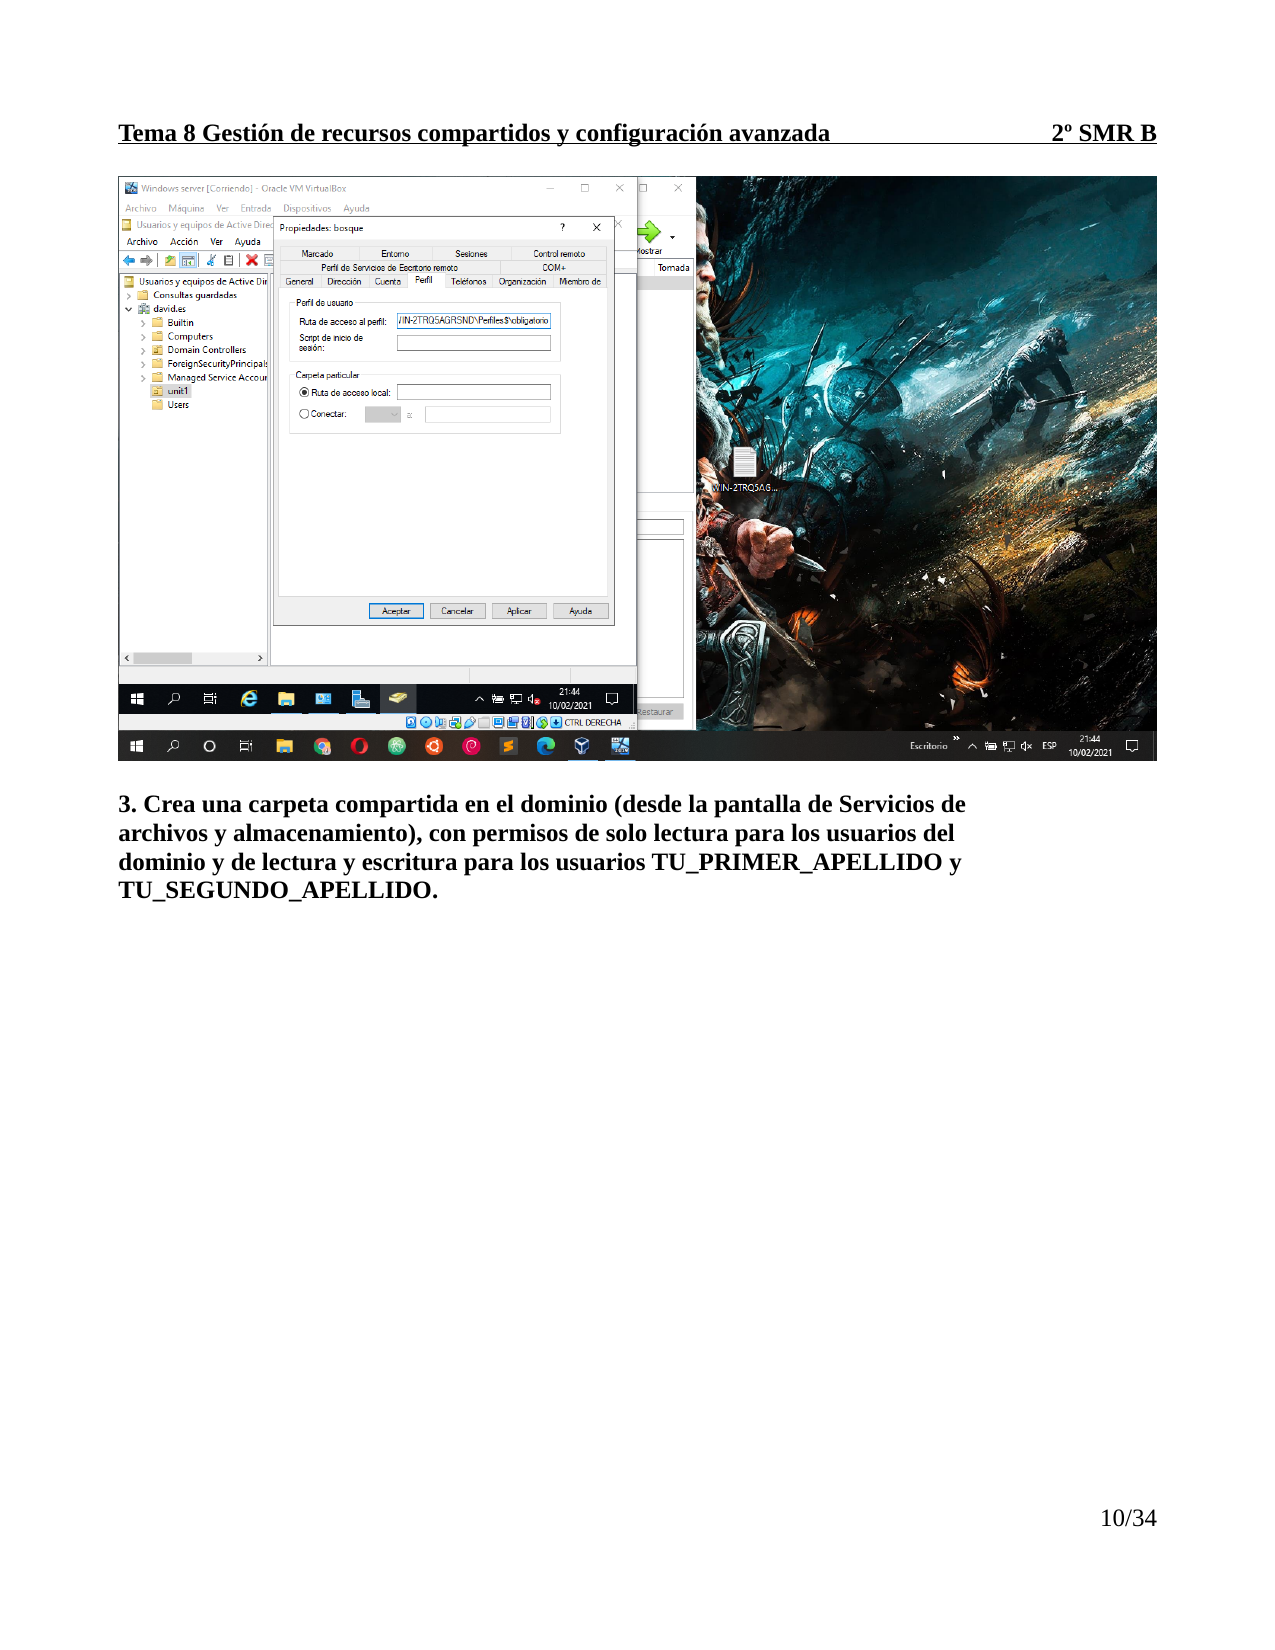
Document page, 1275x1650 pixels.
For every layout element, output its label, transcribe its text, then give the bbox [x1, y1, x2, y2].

text 3. Crea una carpeta compartida en el dominio (desde la pantalla de Servicios de [118, 789, 1157, 818]
text TU_SEGUNDO_APELLIDO. [118, 875, 1157, 904]
picture [118, 176, 1157, 761]
text archivos y almacenamiento), con permisos de solo lectura para los usuarios del [118, 818, 1157, 847]
text dominio y de lectura y escritura para los usuarios TU_PRIMER_APELLIDO y [118, 847, 1157, 875]
